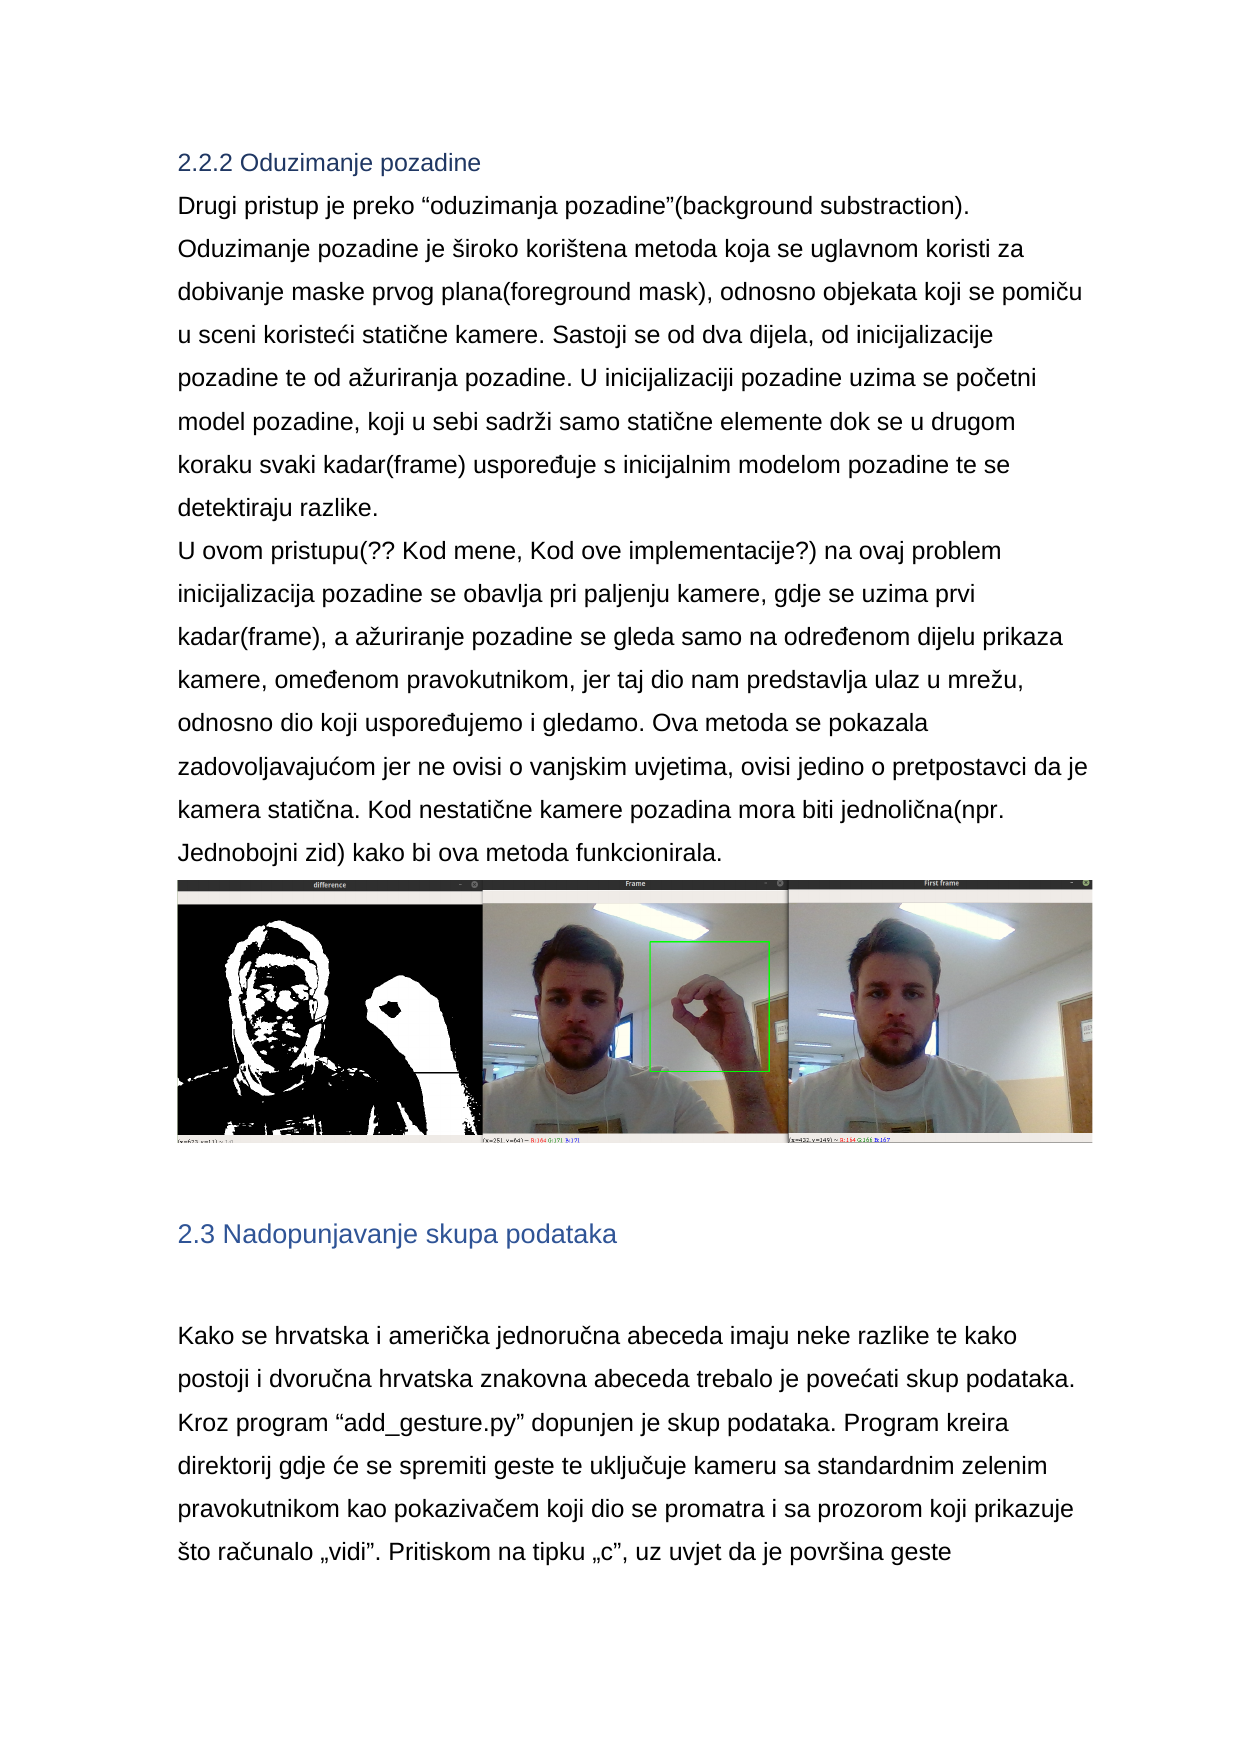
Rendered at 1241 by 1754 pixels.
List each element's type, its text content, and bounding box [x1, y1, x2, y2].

subtitle 2.2.2 Oduzimanje pozadine [177, 148, 1092, 176]
picture [177, 880, 1093, 1143]
text U ovom pristupu(?? Kod mene, Kod ove implementacije?) na ovaj problem inicijalizacija pozadine se obavlja pri paljenju kamere, gdje se uzima prvi kadar(frame), a ažuriranje pozadine se gleda samo na određenom dijelu prikaza kamere, omeđenom pravokutnikom, jer taj dio nam predstavlja ulaz u mrežu, odnosno dio koji uspoređujemo i gledamo. Ova metoda se pokazala zadovoljavajućom jer ne ovisi o vanjskim uvjetima, ovisi jedino o pretpostavci da je kamera statična. Kod nestatične kamere pozadina mora biti jednolična(npr. Jednobojni zid) kako bi ova metoda funkcionirala. [177, 536, 1092, 866]
text Kako se hrvatska i američka jednoručna abeceda imaju neke razlike te kako postoji i dvoručna hrvatska znakovna abeceda trebalo je povećati skup podataka. Kroz program “add_gesture.py” dopunjen je skup podataka. Program kreira direktorij gdje će se spremiti geste te uključuje kameru sa standardnim zelenim pravokutnikom kao pokazivačem koji dio se promatra i sa prozorom koji prikazuje što računalo „vidi”. Pritiskom na tipku „c”, uz uvjet da je površina geste [177, 1321, 1092, 1566]
text Drugi pristup je preko “oduzimanja pozadine”(background substraction). Oduzimanje pozadine je široko korištena metoda koja se uglavnom koristi za dobivanje maske prvog plana(foreground mask), odnosno objekata koji se pomiču u sceni koristeći statične kamere. Sastoji se od dva dijela, od inicijalizacije pozadine te od ažuriranja pozadine. U inicijalizaciji pozadine uzima se početni model pozadine, koji u sebi sadrži samo statične elemente dok se u drugom koraku svaki kadar(frame) uspoređuje s inicijalnim modelom pozadine te se detektiraju razlike. [177, 191, 1092, 521]
subtitle 2.3 Nadopunjavanje skupa podataka [177, 1218, 1092, 1249]
